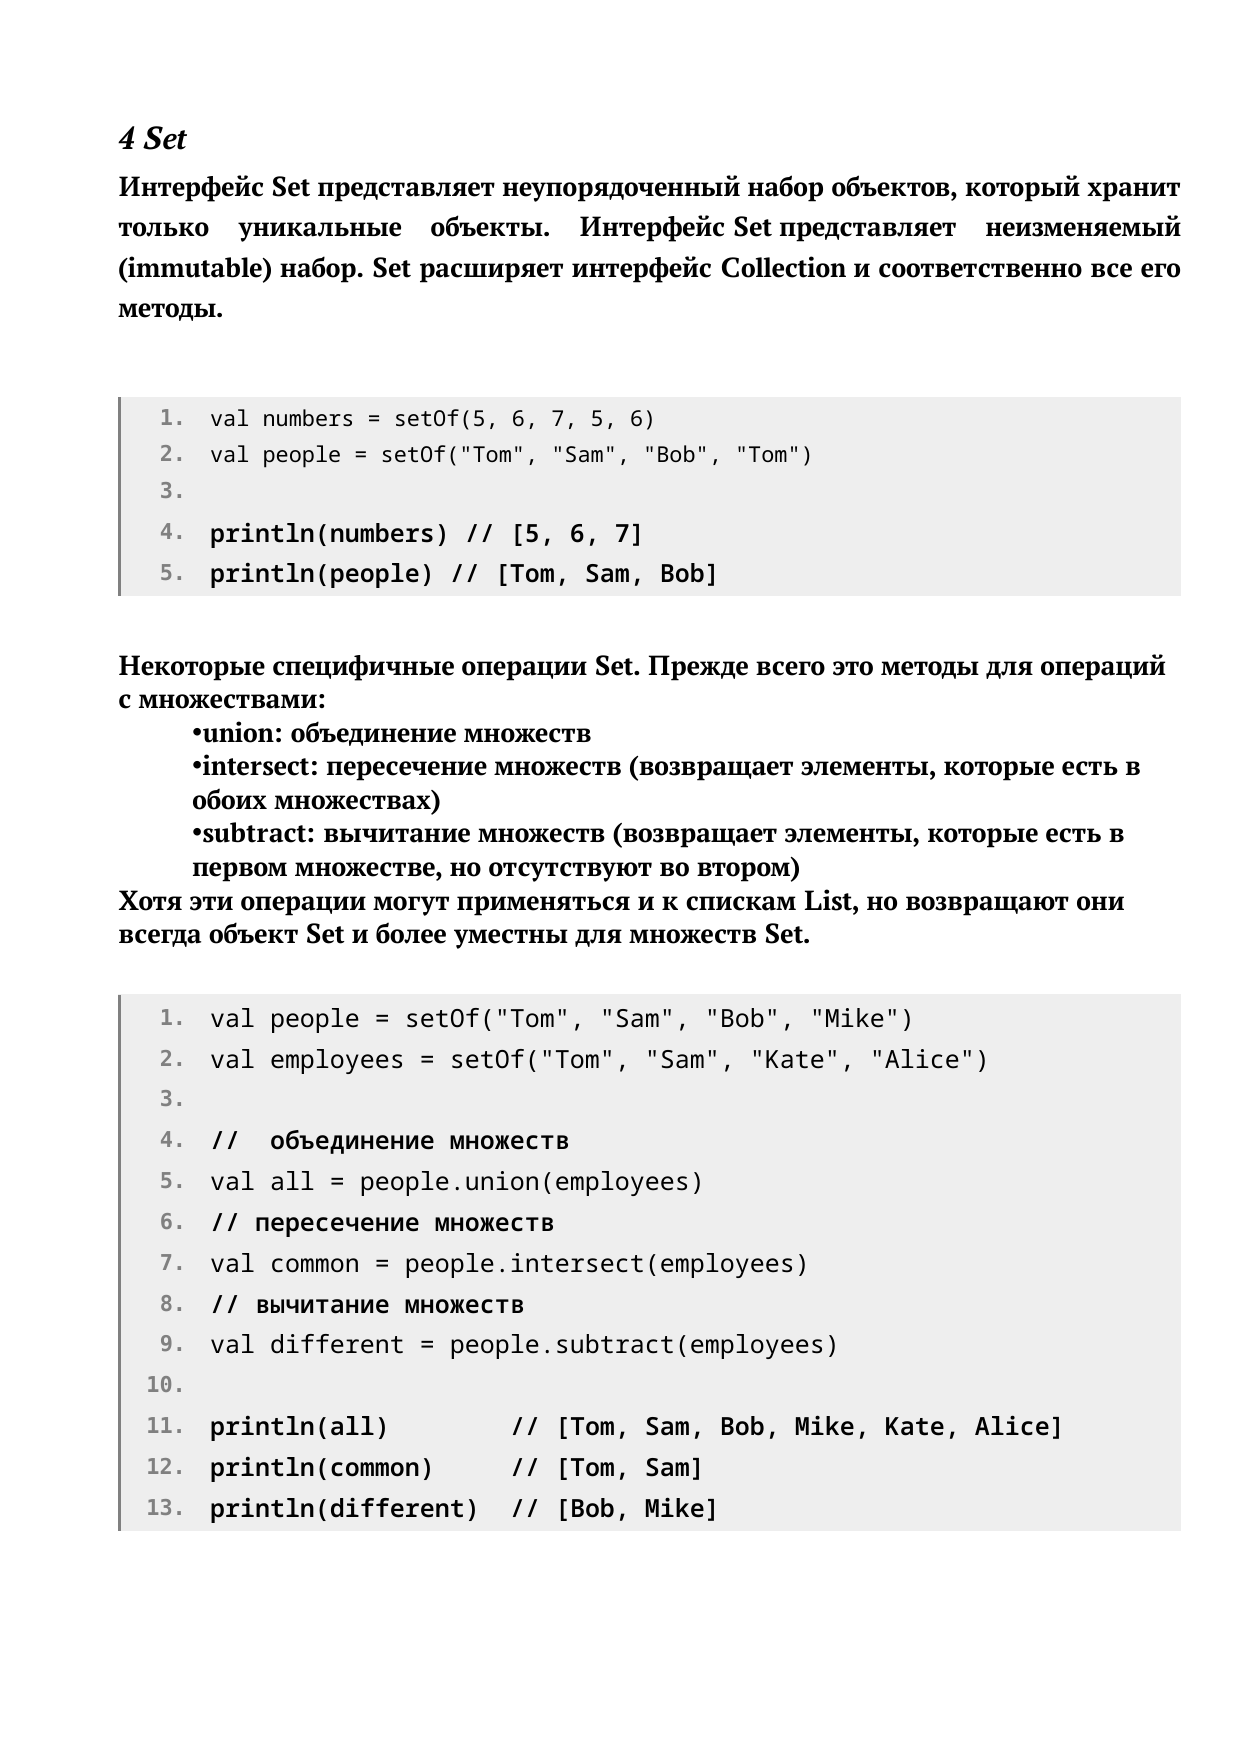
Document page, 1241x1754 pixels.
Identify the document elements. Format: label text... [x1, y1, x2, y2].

list val all = people.union(employees) [121, 1158, 1181, 1198]
list val people = setOf("Tom", "Sam", "Bob", "Mike") [118, 994, 1181, 1034]
list println(different) // [Bob, Mike] [121, 1484, 1181, 1531]
list intersect: пересечение множеств (возвращает элементы, которые есть в обоих множествах) [118, 748, 1181, 816]
list val numbers = setOf(5, 6, 7, 5, 6) [121, 397, 1181, 433]
list println(common) // [Tom, Sam] [121, 1444, 1181, 1484]
list // пересечение множеств [121, 1199, 1181, 1239]
list val employees = setOf("Tom", "Sam", "Kate", "Alice") [121, 1035, 1181, 1075]
list println(people) // [Tom, Sam, Bob] [121, 550, 1181, 596]
list val common = people.intersect(employees) [121, 1239, 1181, 1279]
list val different = people.subtract(employees) [121, 1321, 1181, 1361]
list println(numbers) // [5, 6, 7] [121, 509, 1181, 549]
list val people = setOf("Tom", "Sam", "Bob", "Tom") [121, 433, 1181, 468]
list // вычитание множеств [121, 1280, 1181, 1320]
text Хотя эти операции могут применяться и к спискам List, но возвращают они всегда объект Set и более уместны для множеств Set. [118, 883, 1181, 950]
list // объединение множеств [121, 1117, 1181, 1157]
list subtract: вычитание множеств (возвращает элементы, которые есть в первом множестве, но отсутствуют во втором) [118, 816, 1181, 883]
list union: объединение множеств [118, 715, 1181, 748]
text Некоторые специфичные операции Set. Прежде всего это методы для операций с множествами: [118, 648, 1181, 715]
subtitle 4 Set [118, 118, 1181, 157]
text Интерфейс Set представляет неупорядоченный набор объектов, который хранит только уникальные объекты. Интерфейс Set представляет неизменяемый (immutable) набор. Set расширяет интерфейс Collection и соответственно все его методы. [118, 169, 1181, 323]
list println(all) // [Tom, Sam, Bob, Mike, Kate, Alice] [121, 1403, 1181, 1443]
